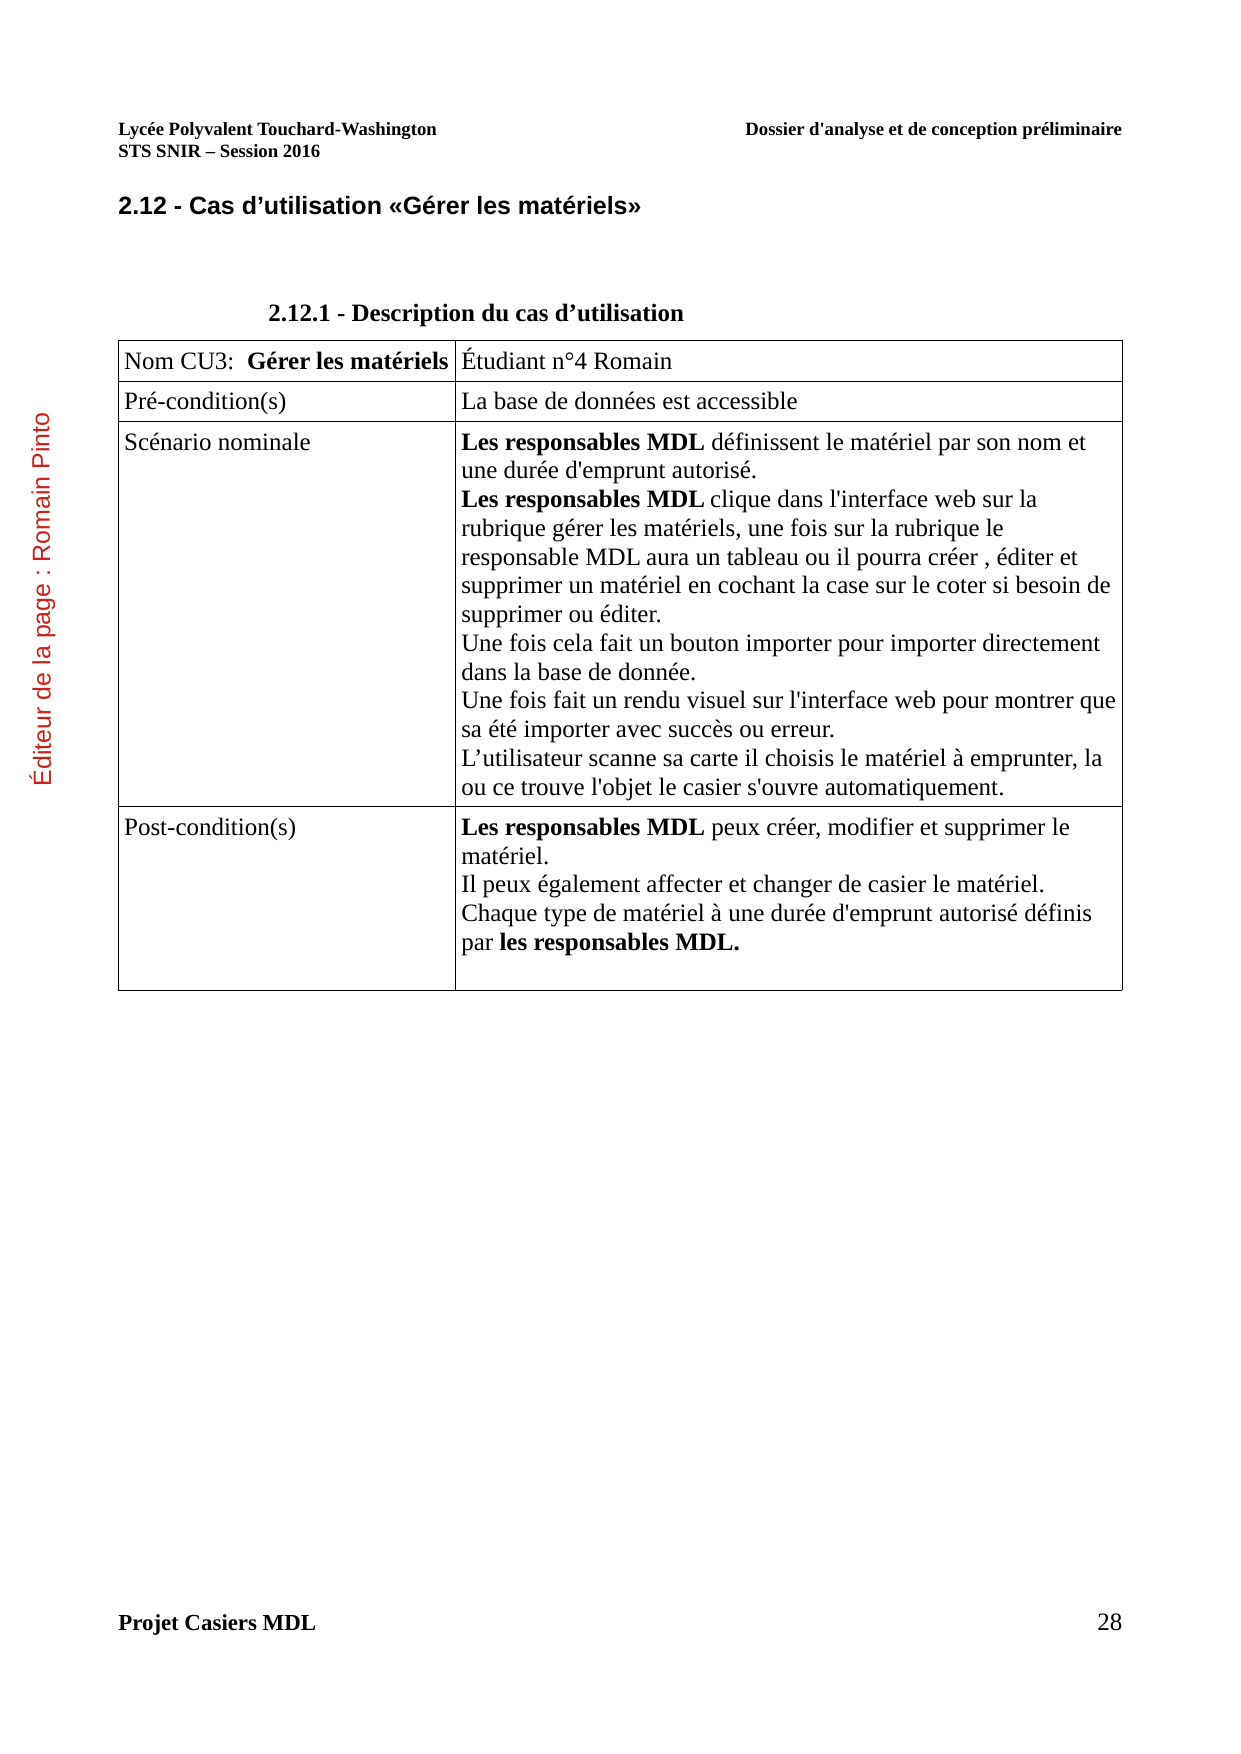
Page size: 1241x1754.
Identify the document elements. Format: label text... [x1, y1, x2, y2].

table_header Nom CU3: Gérer les matériels [119, 341, 455, 381]
table_cell La base de données est accessible [456, 382, 1122, 421]
table_cell Post-condition(s) [119, 807, 455, 990]
table_header Étudiant n°4 Romain [456, 341, 1122, 381]
table_cell Pré-condition(s) [119, 382, 455, 421]
subtitle 2.12 - Cas d’utilisation «Gérer les matériels» [118, 191, 1122, 219]
subtitle 2.12.1 - Description du cas d’utilisation [118, 294, 1122, 328]
table_cell Scénario nominale [119, 422, 455, 806]
table_cell Les responsables MDL peux créer, modifier et supprimer le matériel. Il peux également affecter et changer de casier le matériel. Chaque type de matériel à une durée d'emprunt autorisé définis par les responsables MDL. [456, 807, 1122, 990]
table_cell Les responsables MDL définissent le matériel par son nom et une durée d'emprunt autorisé. Les responsables MDL clique dans l'interface web sur la rubrique gérer les matériels, une fois sur la rubrique le responsable MDL aura un tableau ou il pourra créer , éditer et supprimer un matériel en cochant la case sur le coter si besoin de supprimer ou éditer. Une fois cela fait un bouton importer pour importer directement dans la base de donnée. Une fois fait un rendu visuel sur l'interface web pour montrer que sa été importer avec succès ou erreur. L’utilisateur scanne sa carte il choisis le matériel à emprunter, la ou ce trouve l'objet le casier s'ouvre automatiquement. [456, 422, 1122, 806]
